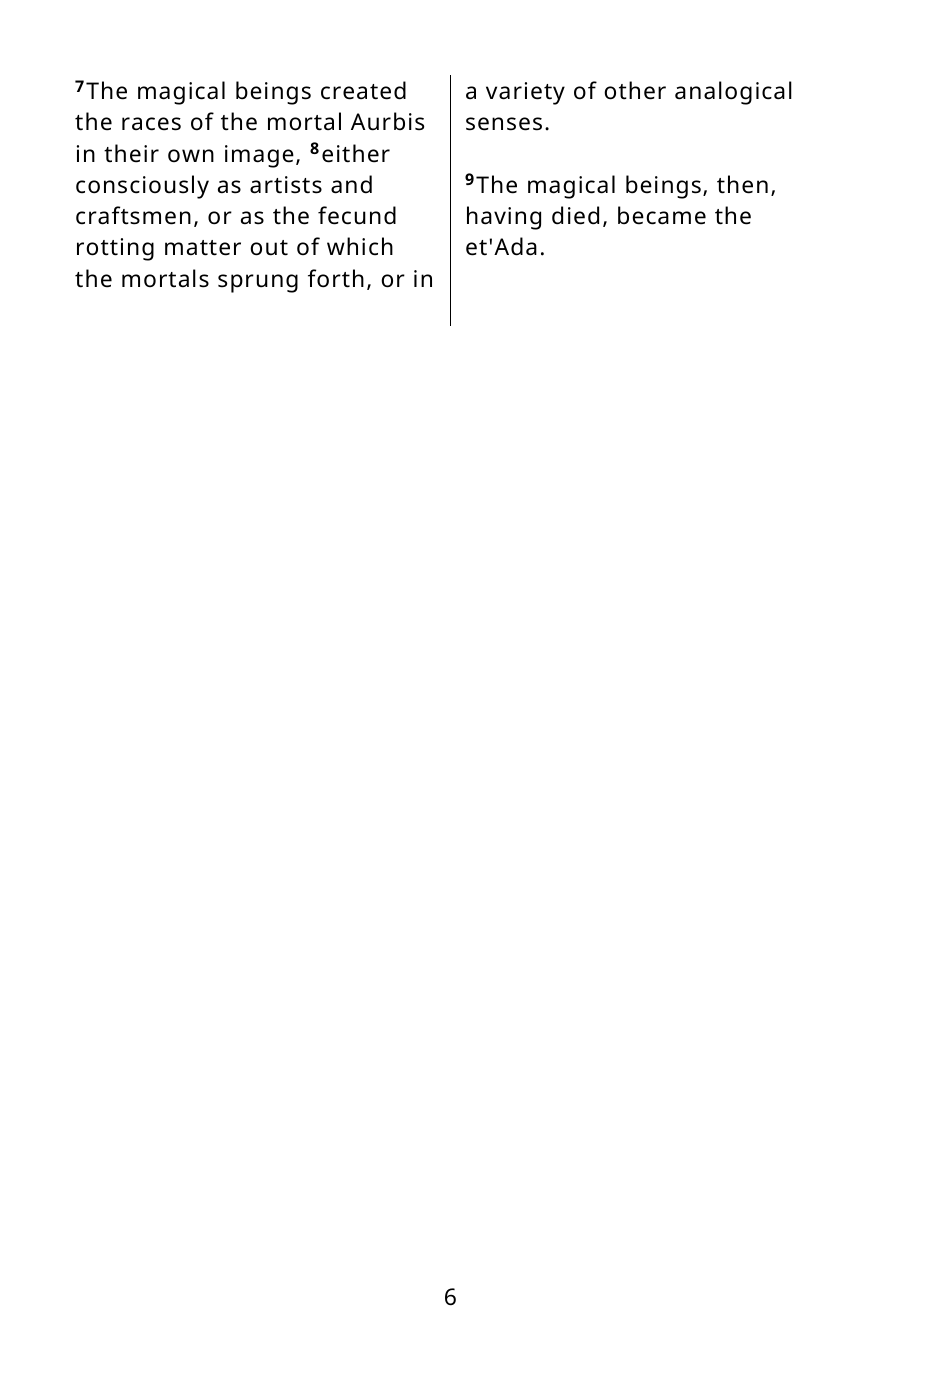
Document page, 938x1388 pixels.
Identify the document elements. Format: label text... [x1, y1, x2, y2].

text 7The magical beings created the races of the mortal Aurbis in their own image, 8either consciously as artists and craftsmen, or as the fecund rotting matter out of which the mortals sprung forth, or in [75, 75, 435, 294]
text a variety of other analogical senses. [465, 75, 825, 137]
text 9The magical beings, then, having died, became the et'Ada. [465, 169, 825, 262]
